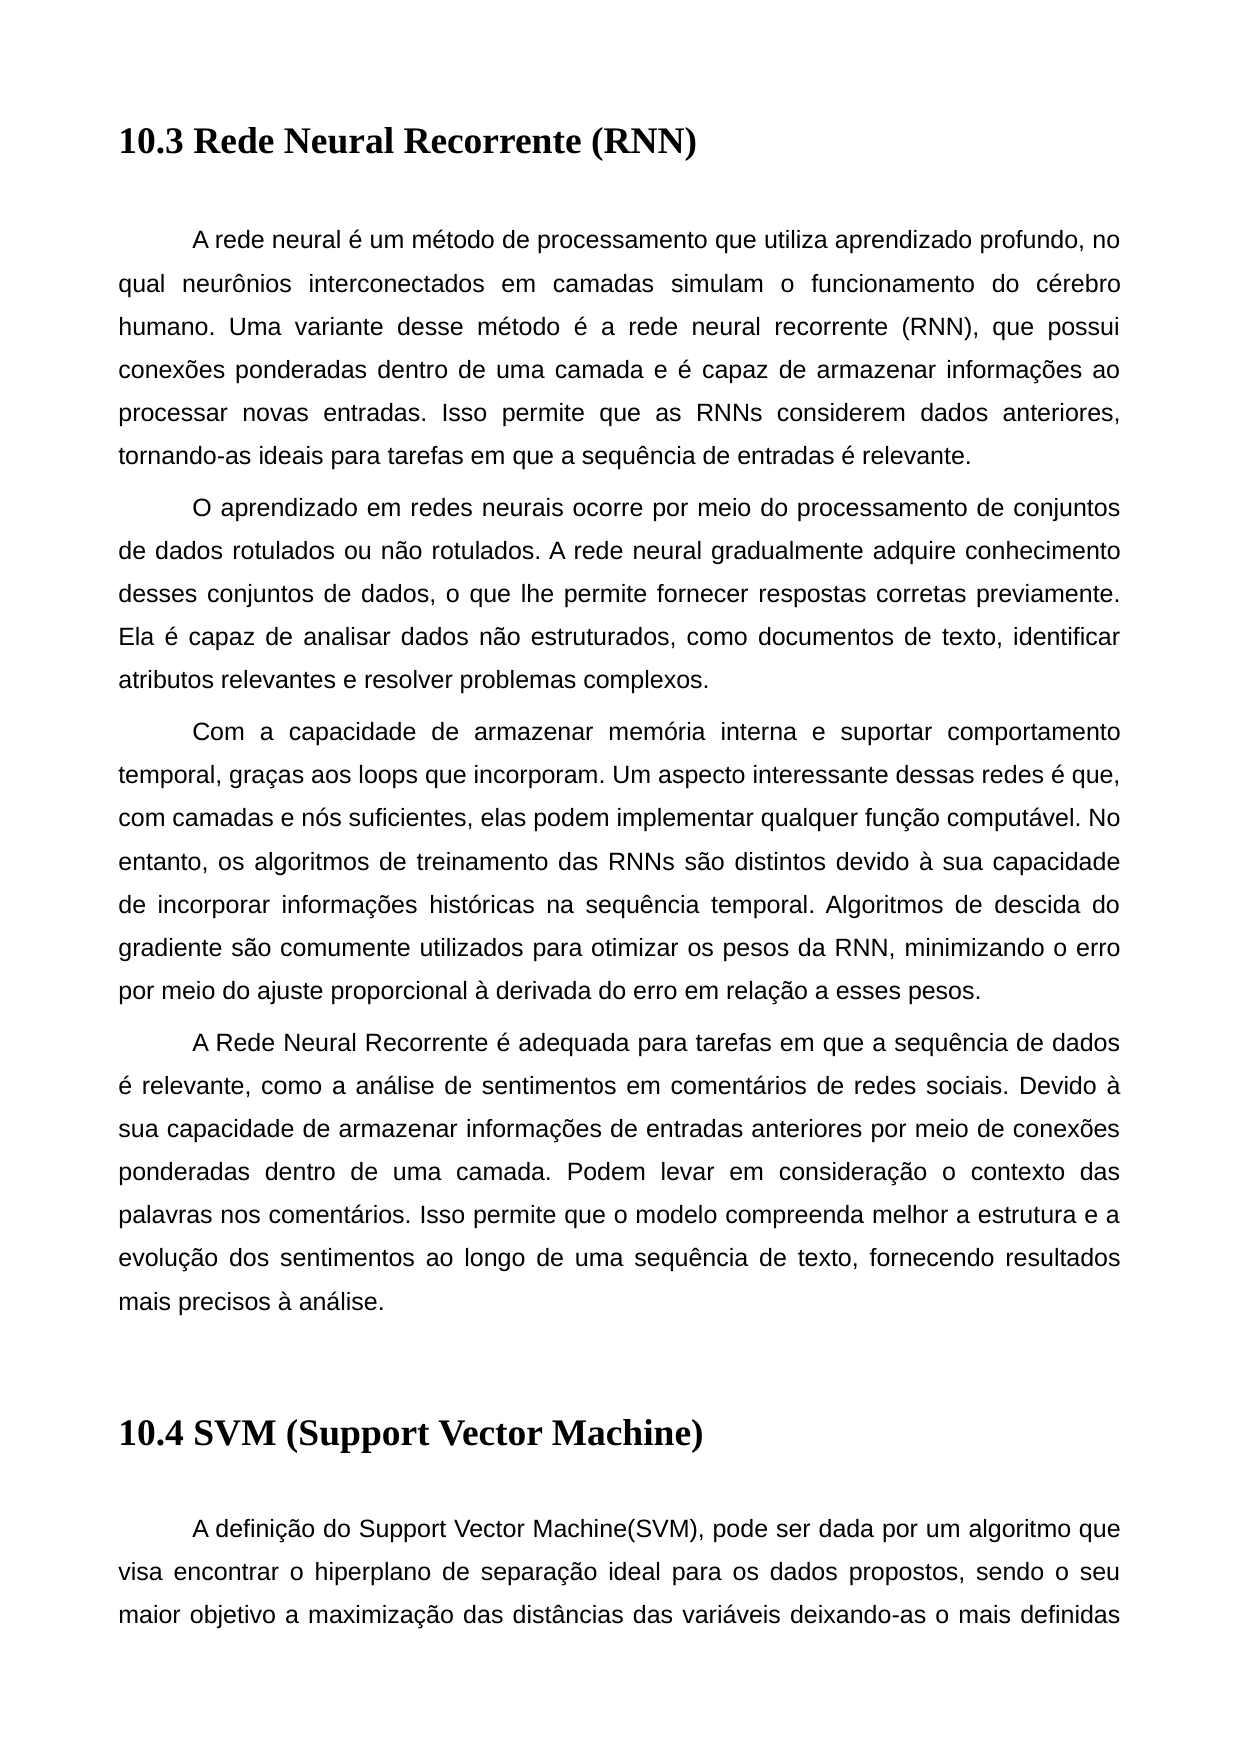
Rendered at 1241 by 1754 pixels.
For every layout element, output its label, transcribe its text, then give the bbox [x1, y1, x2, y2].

subtitle 10.3 Rede Neural Recorrente (RNN) [118, 118, 1122, 161]
text A Rede Neural Recorrente é adequada para tarefas em que a sequência de dados é relevante, como a análise de sentimentos em comentários de redes sociais. Devido à sua capacidade de armazenar informações de entradas anteriores por meio de conexões ponderadas dentro de uma camada. Podem levar em consideração o contexto das palavras nos comentários. Isso permite que o modelo compreenda melhor a estrutura e a evolução dos sentimentos ao longo de uma sequência de texto, fornecendo resultados mais precisos à análise. [118, 1028, 1122, 1315]
text A rede neural é um método de processamento que utiliza aprendizado profundo, no qual neurônios interconectados em camadas simulam o funcionamento do cérebro humano. Uma variante desse método é a rede neural recorrente (RNN), que possui conexões ponderadas dentro de uma camada e é capaz de armazenar informações ao processar novas entradas. Isso permite que as RNNs considerem dados anteriores, tornando-as ideais para tarefas em que a sequência de entradas é relevante. [118, 226, 1122, 470]
text O aprendizado em redes neurais ocorre por meio do processamento de conjuntos de dados rotulados ou não rotulados. A rede neural gradualmente adquire conhecimento desses conjuntos de dados, o que lhe permite fornecer respostas corretas previamente. Ela é capaz de analisar dados não estruturados, como documentos de texto, identificar atributos relevantes e resolver problemas complexos. [118, 493, 1122, 694]
text A definição do Support Vector Machine(SVM), pode ser dada por um algoritmo que visa encontrar o hiperplano de separação ideal para os dados propostos, sendo o seu maior objetivo a maximização das distâncias das variáveis deixando-as o mais definidas [118, 1514, 1122, 1629]
subtitle 10.4 SVM (Support Vector Machine) [118, 1411, 1122, 1454]
text Com a capacidade de armazenar memória interna e suportar comportamento temporal, graças aos loops que incorporam. Um aspecto interessante dessas redes é que, com camadas e nós suficientes, elas podem implementar qualquer função computável. No entanto, os algoritmos de treinamento das RNNs são distintos devido à sua capacidade de incorporar informações históricas na sequência temporal. Algoritmos de descida do gradiente são comumente utilizados para otimizar os pesos da RNN, minimizando o erro por meio do ajuste proporcional à derivada do erro em relação a esses pesos. [118, 717, 1122, 1005]
